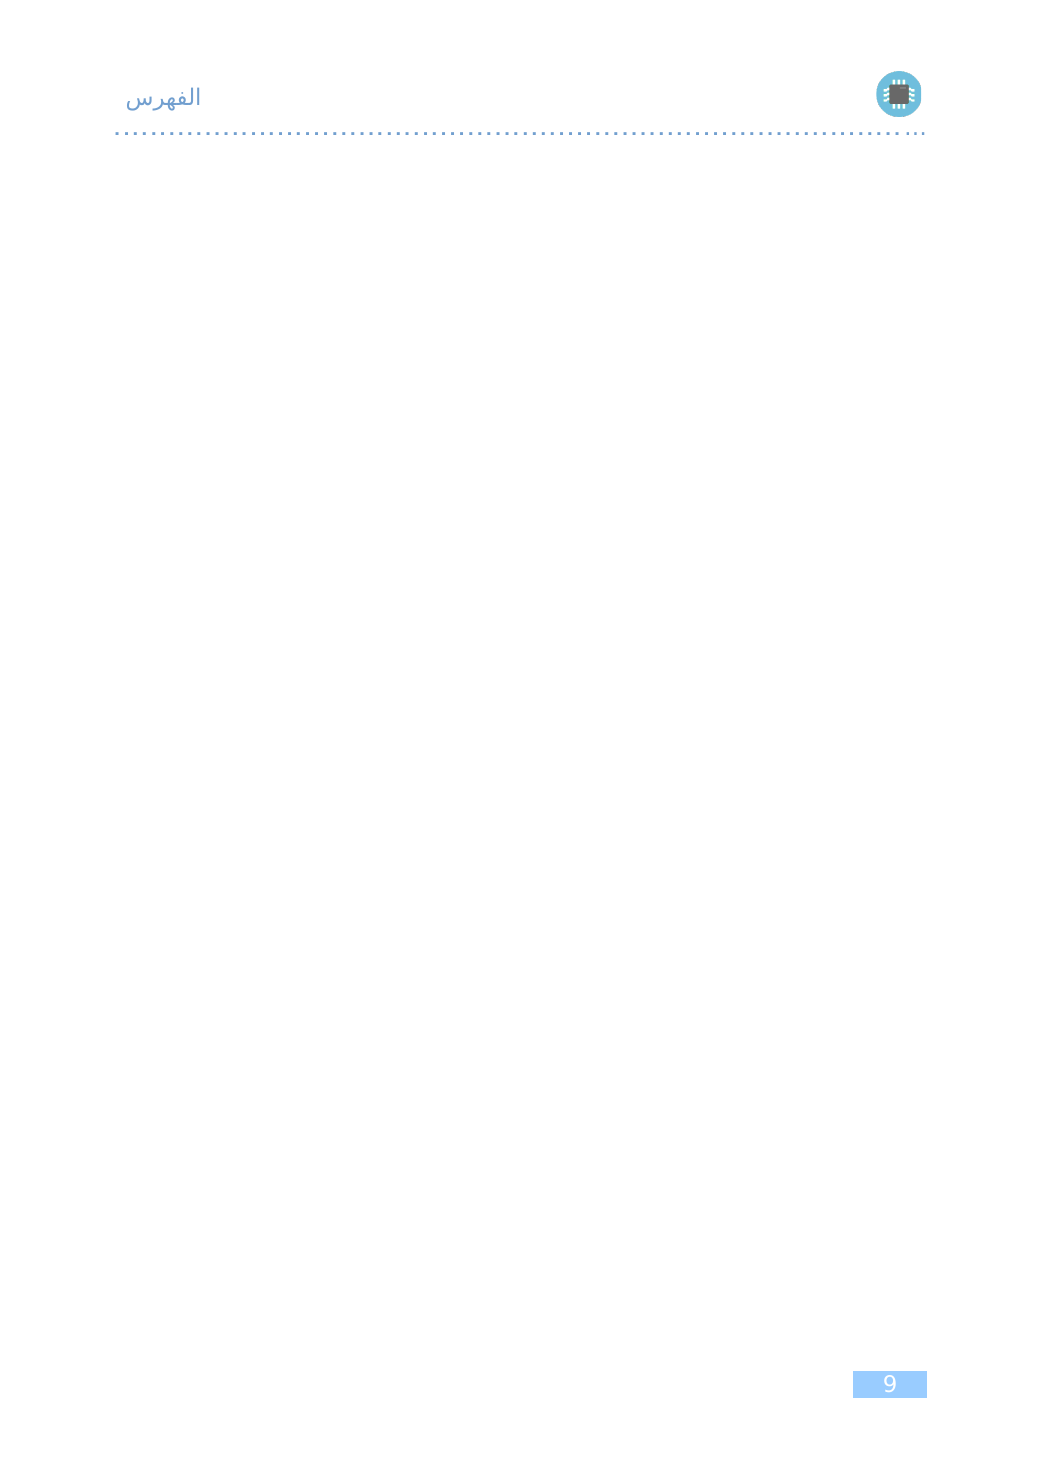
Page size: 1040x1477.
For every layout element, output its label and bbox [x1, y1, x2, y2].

picture [876, 71, 922, 117]
